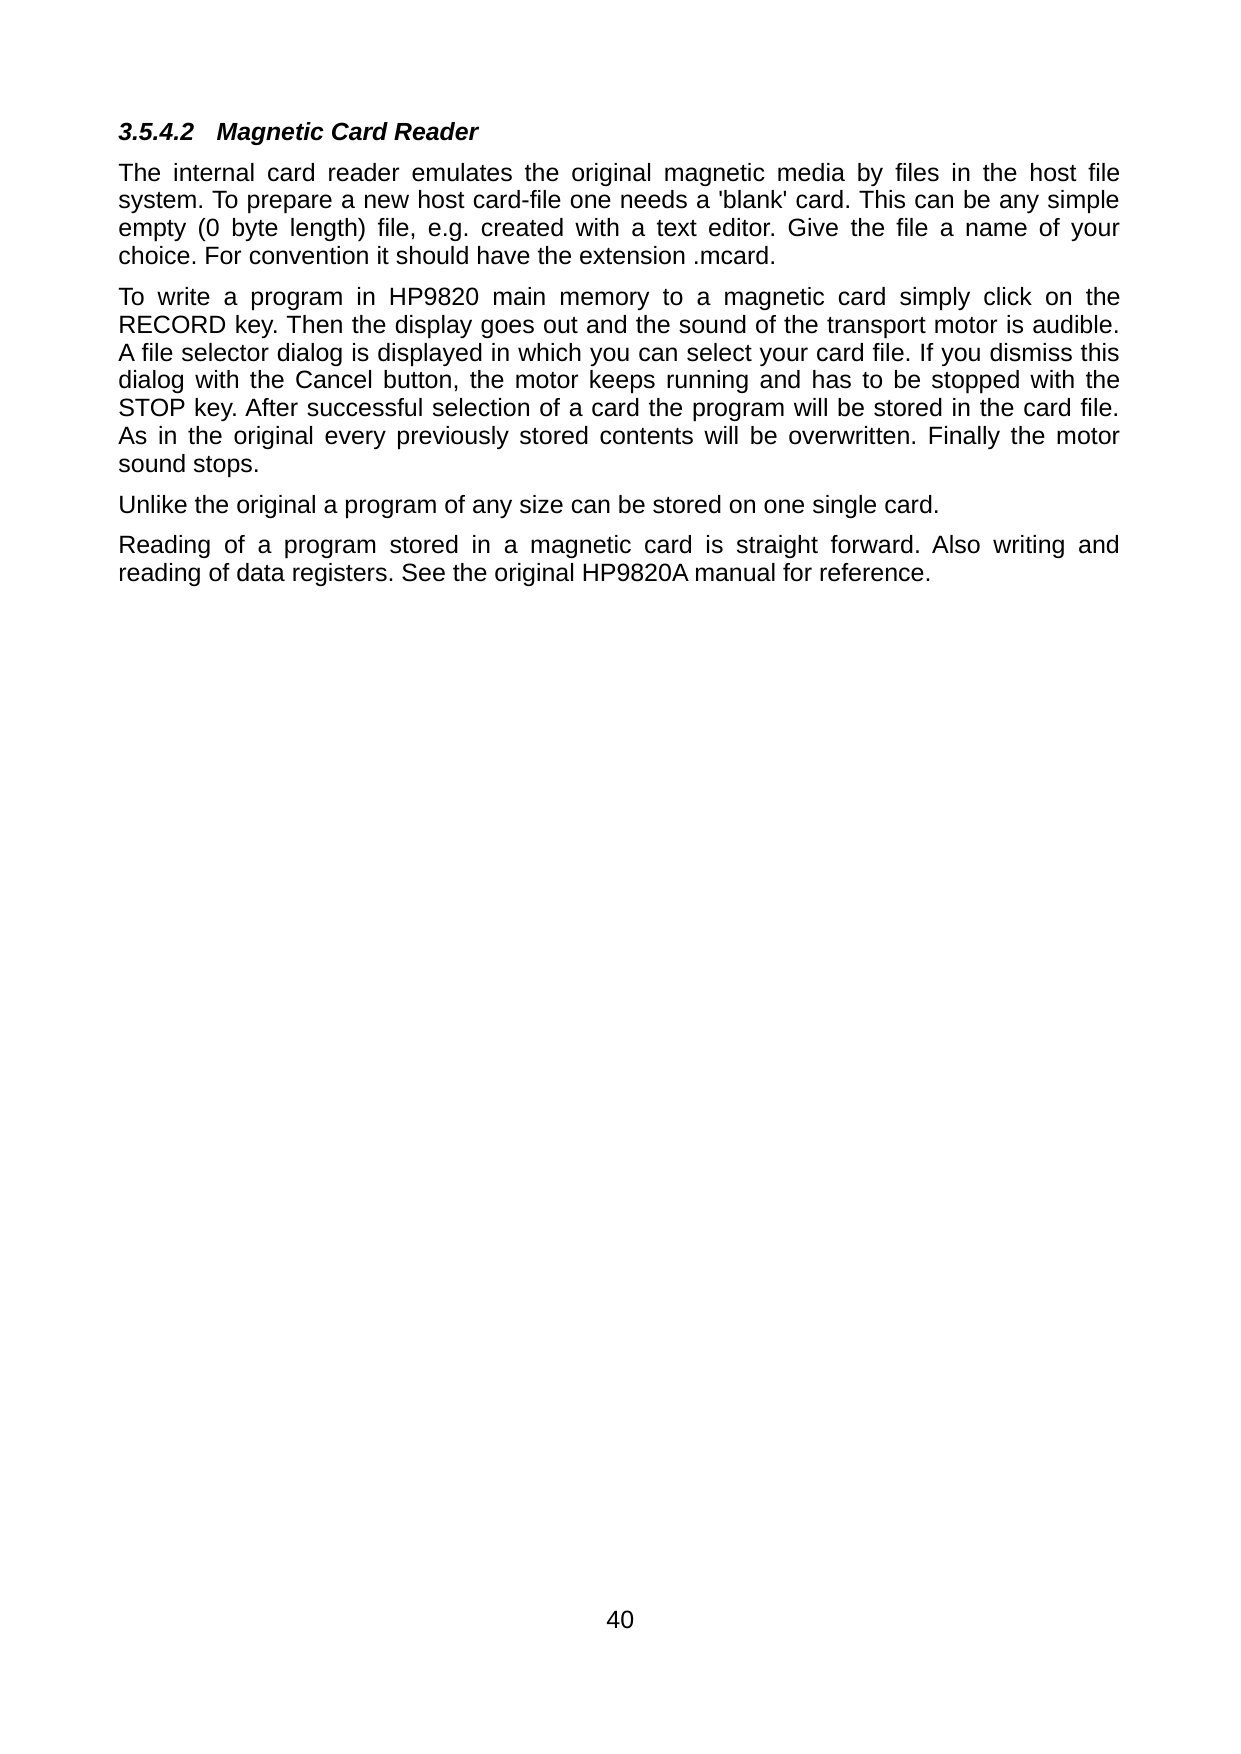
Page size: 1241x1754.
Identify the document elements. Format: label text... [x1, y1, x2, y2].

text The internal card reader emulates the original magnetic media by files in the host file system. To prepare a new host card-file one needs a 'blank' card. This can be any simple empty (0 byte length) file, e.g. created with a text editor. Give the file a name of your choice. For convention it should have the extension .mcard. [118, 158, 1122, 270]
text Unlike the original a program of any size can be stored on one single card. [118, 490, 1122, 518]
text To write a program in HP9820 main memory to a magnetic card simply click on the RECORD key. Then the display goes out and the sound of the transport motor is audible. A file selector dialog is displayed in which you can select your card file. If you dismiss this dialog with the Cancel button, the motor keeps running and has to be stopped with the STOP key. After successful selection of a card the program will be stored in the card file. As in the original every previously stored contents will be overwritten. Finally the motor sound stops. [118, 282, 1122, 478]
subtitle Magnetic Card Reader [118, 118, 1122, 146]
text Reading of a program stored in a magnetic card is straight forward. Also writing and reading of data registers. See the original HP9820A manual for reference. [118, 531, 1122, 587]
